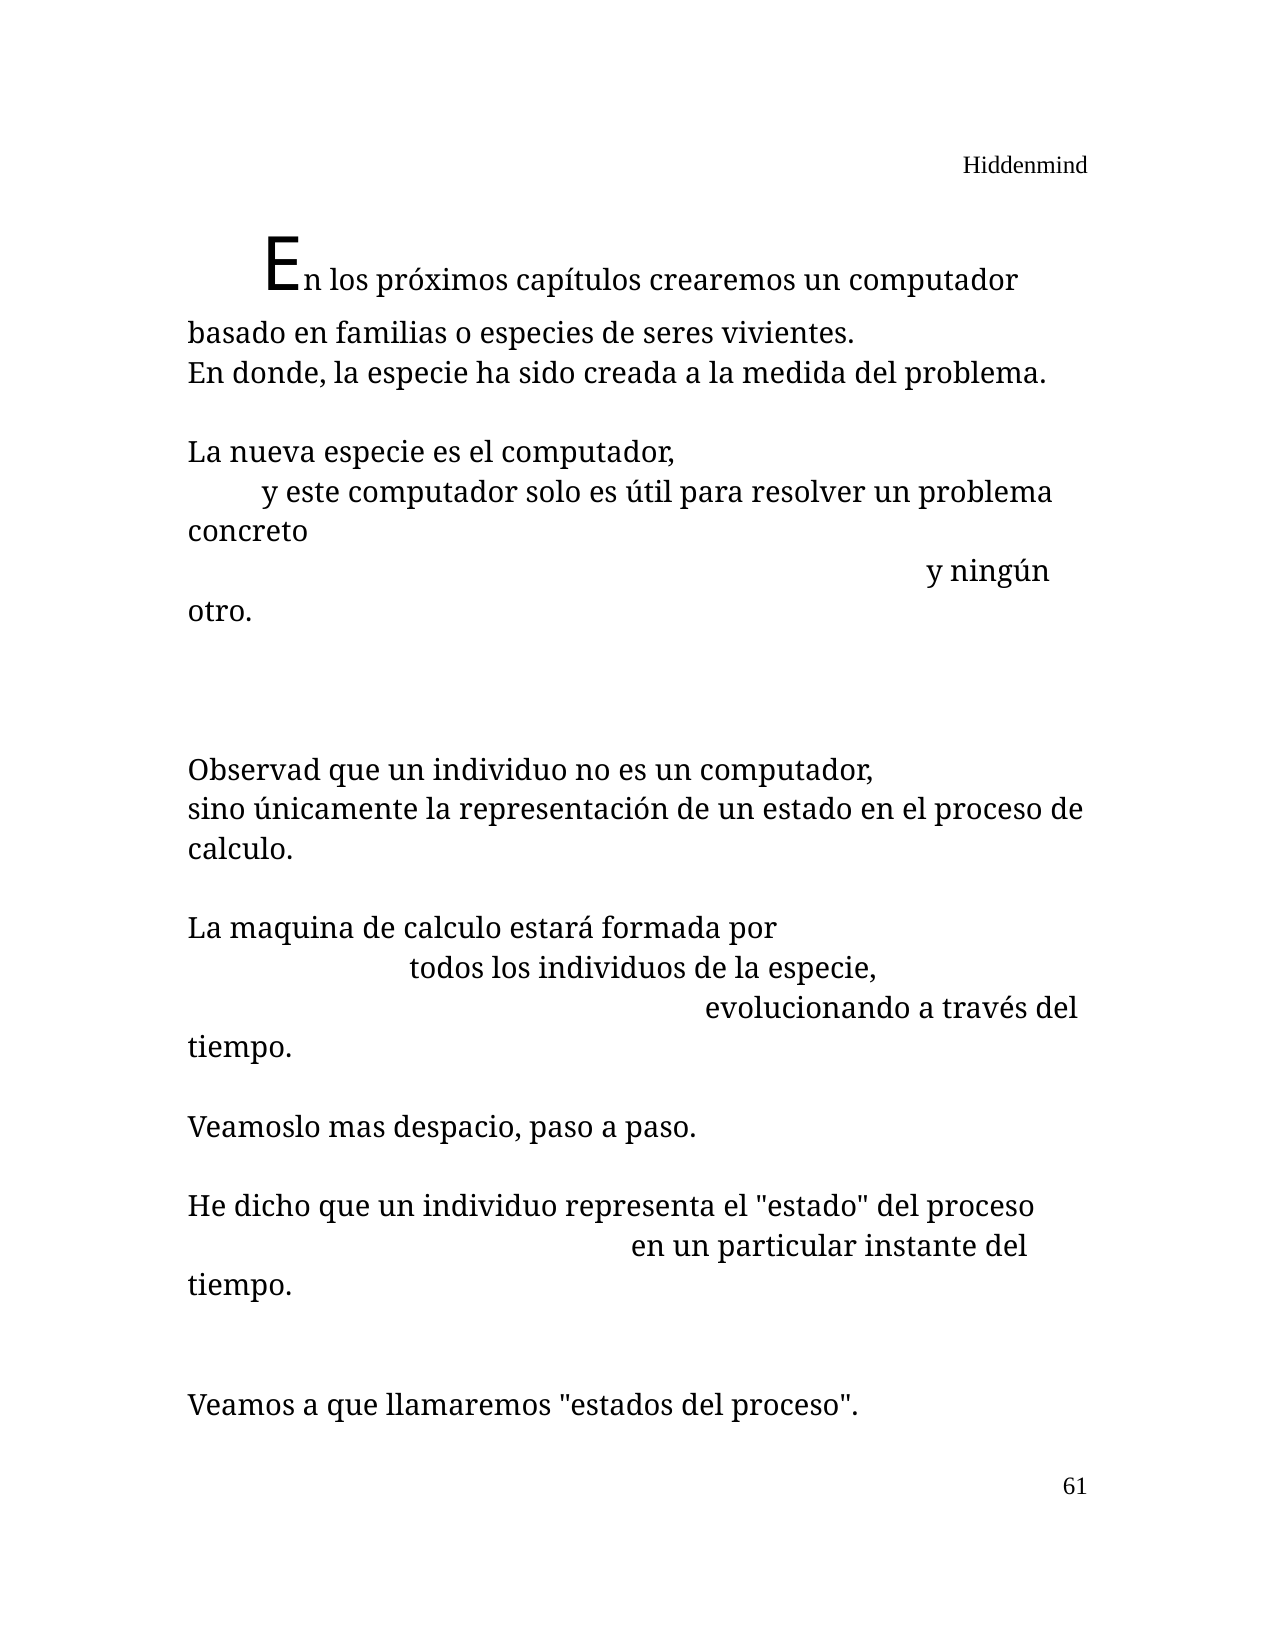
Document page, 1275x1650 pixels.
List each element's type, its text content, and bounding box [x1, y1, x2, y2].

text sino únicamente la representación de un estado en el proceso de calculo. [187, 788, 1087, 868]
text y ningún otro. [187, 550, 1087, 630]
text y este computador solo es útil para resolver un problema concreto [187, 471, 1087, 550]
text La nueva especie es el computador, [187, 431, 1087, 471]
text He dicho que un individuo representa el "estado" del proceso [187, 1185, 1087, 1225]
text Veamoslo mas despacio, paso a paso. [187, 1106, 1087, 1146]
text En los próximos capítulos crearemos un computador basado en familias o especies de seres vivientes. [187, 210, 1087, 352]
text en un particular instante del tiempo. [187, 1225, 1087, 1304]
text La maquina de calculo estará formada por [187, 907, 1087, 947]
text Veamos a que llamaremos "estados del proceso". [187, 1384, 1087, 1423]
text Observad que un individuo no es un computador, [187, 749, 1087, 788]
text todos los individuos de la especie, evolucionando a través del tiempo. [187, 947, 1087, 1066]
text En donde, la especie ha sido creada a la medida del problema. [187, 352, 1087, 392]
